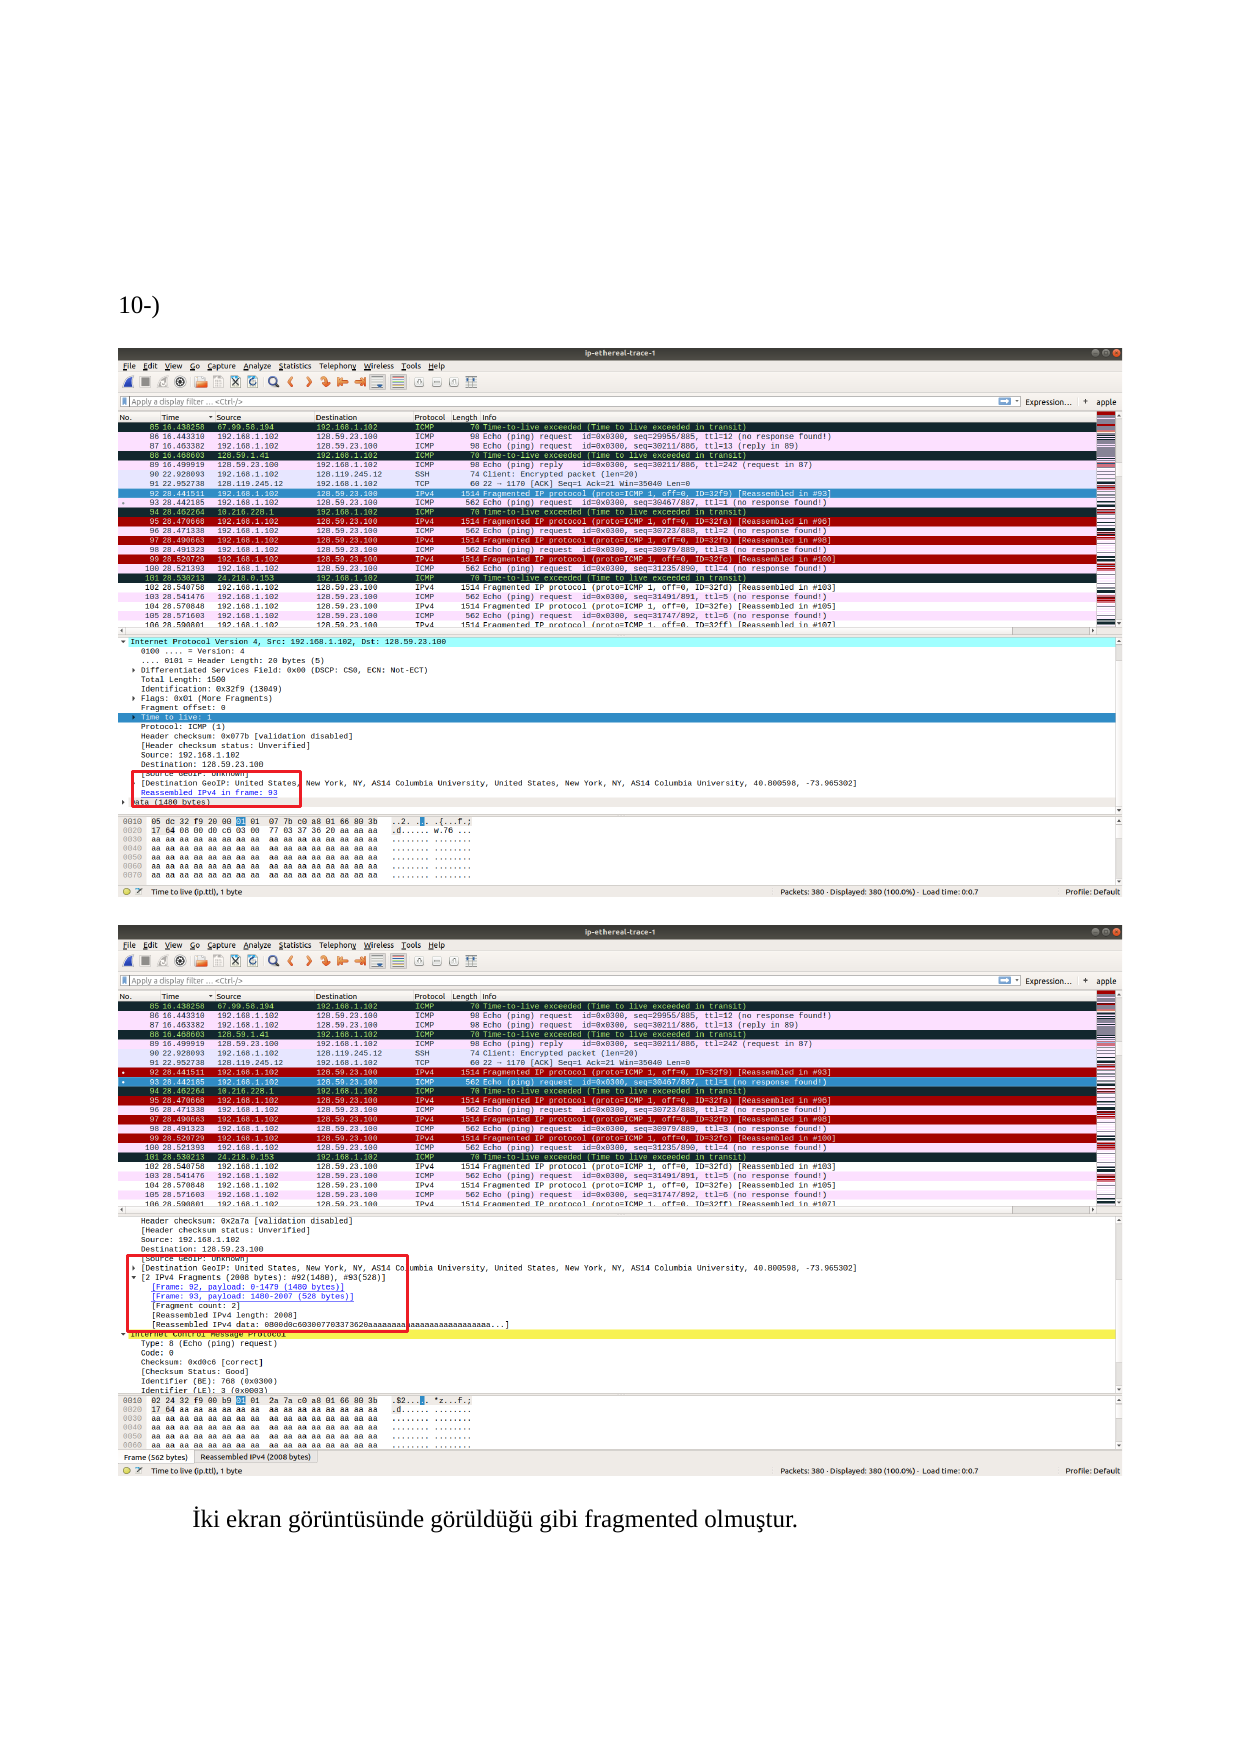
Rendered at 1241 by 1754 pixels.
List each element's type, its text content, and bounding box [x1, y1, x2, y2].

text İki ekran görüntüsünde görüldüğü gibi fragmented olmuştur. [118, 1504, 1122, 1533]
text 10-) [118, 291, 1122, 319]
picture [118, 925, 1123, 1476]
picture [118, 348, 1123, 897]
